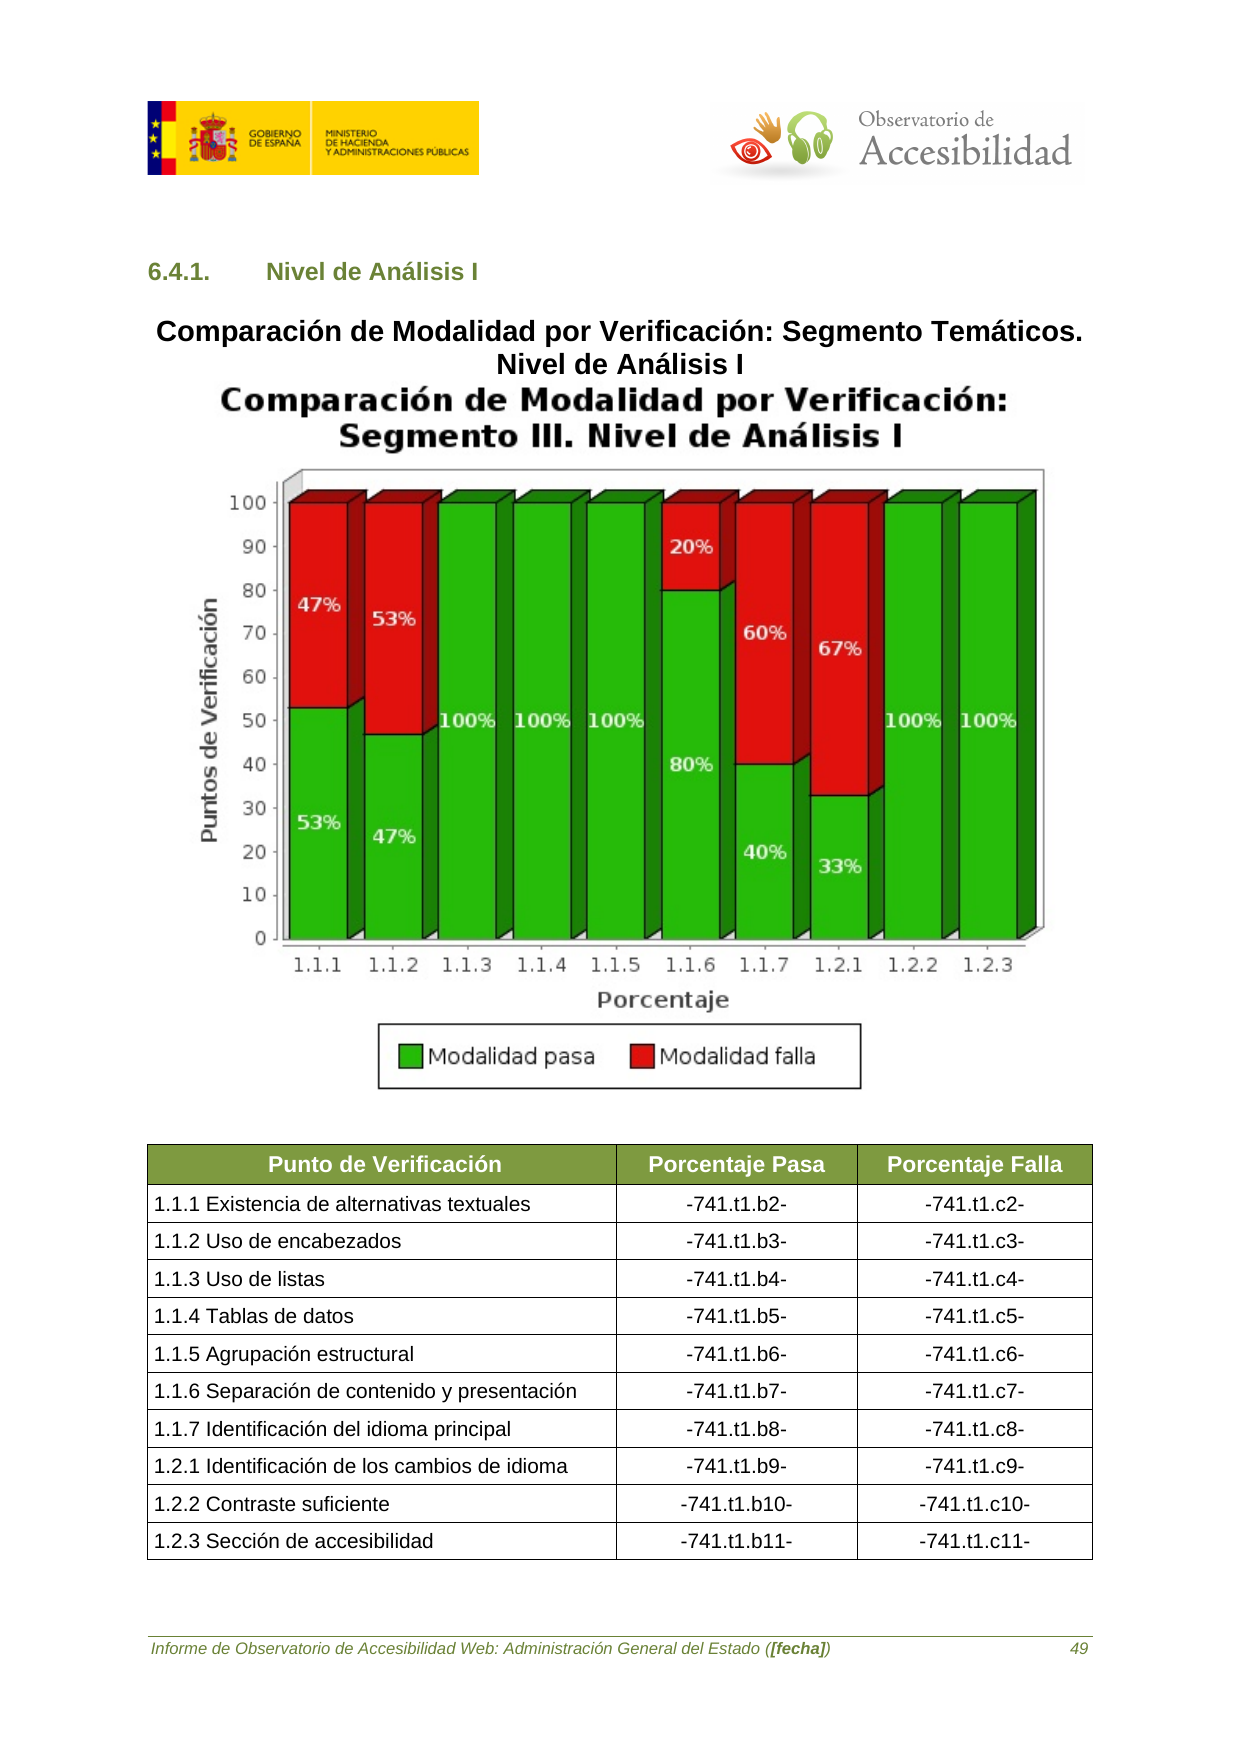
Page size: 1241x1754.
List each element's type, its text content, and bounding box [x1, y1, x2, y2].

picture [147, 101, 479, 175]
table_cell 1.1.2 Uso de encabezados [148, 1223, 616, 1259]
table_cell -741.t1.c11- [858, 1523, 1092, 1559]
table_cell -741.t1.b6- [617, 1335, 857, 1372]
table_cell -741.t1.c9- [858, 1448, 1092, 1484]
table_cell 1.1.3 Uso de listas [148, 1260, 616, 1297]
table_cell -741.t1.b5- [617, 1298, 857, 1334]
text Comparación de Modalidad por Verificación: Segmento Temáticos. Nivel de Análisis I [148, 314, 1092, 381]
table_cell 1.1.5 Agrupación estructural [148, 1335, 616, 1372]
table_cell -741.t1.c7- [858, 1373, 1092, 1409]
table_cell -741.t1.c6- [858, 1335, 1092, 1372]
table_header Porcentaje Pasa [617, 1145, 857, 1184]
table_header Punto de Verificación [148, 1145, 616, 1184]
table_cell -741.t1.c5- [858, 1298, 1092, 1334]
subtitle Nivel de Análisis I [148, 257, 1092, 286]
table_cell 1.1.4 Tablas de datos [148, 1298, 616, 1334]
table_cell -741.t1.b10- [617, 1485, 857, 1522]
table_cell -741.t1.b3- [617, 1223, 857, 1259]
table_cell -741.t1.b8- [617, 1410, 857, 1447]
picture [178, 380, 1062, 1091]
table_cell 1.2.3 Sección de accesibilidad [148, 1523, 616, 1559]
table_cell -741.t1.c8- [858, 1410, 1092, 1447]
table_cell 1.1.7 Identificación del idioma principal [148, 1410, 616, 1447]
table_cell -741.t1.c10- [858, 1485, 1092, 1522]
table_cell 1.2.2 Contraste suficiente [148, 1485, 616, 1522]
table_cell -741.t1.c3- [858, 1223, 1092, 1259]
picture [710, 102, 1086, 185]
table_cell 1.1.6 Separación de contenido y presentación [148, 1373, 616, 1409]
table_cell -741.t1.b11- [617, 1523, 857, 1559]
table_cell -741.t1.b4- [617, 1260, 857, 1297]
table_cell 1.1.1 Existencia de alternativas textuales [148, 1185, 616, 1222]
table_cell -741.t1.b2- [617, 1185, 857, 1222]
table_header Porcentaje Falla [858, 1145, 1092, 1184]
table_cell -741.t1.c4- [858, 1260, 1092, 1297]
table_cell -741.t1.c2- [858, 1185, 1092, 1222]
table_cell -741.t1.b7- [617, 1373, 857, 1409]
table_cell 1.2.1 Identificación de los cambios de idioma [148, 1448, 616, 1484]
table_cell -741.t1.b9- [617, 1448, 857, 1484]
